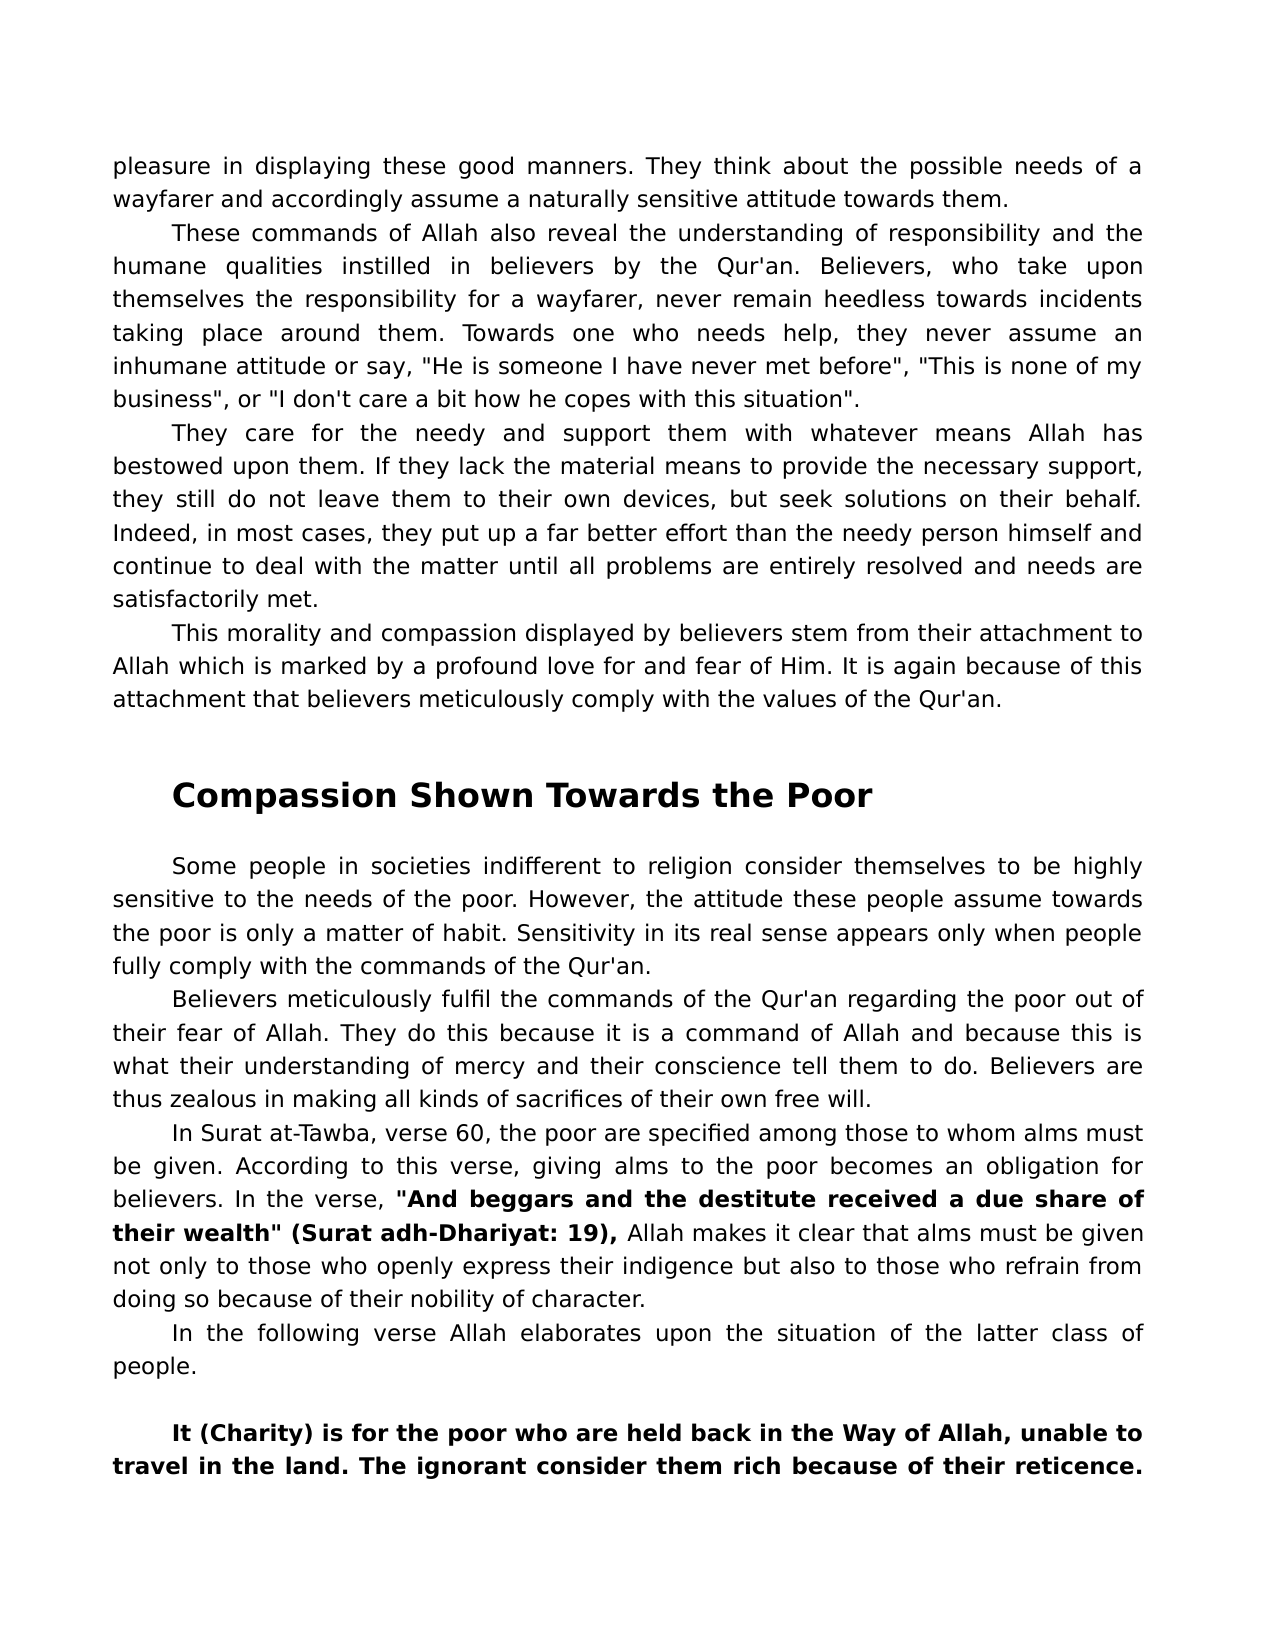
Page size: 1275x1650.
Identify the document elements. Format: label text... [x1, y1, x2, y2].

text Compassion Shown Towards the Poor [112, 781, 1145, 814]
text Believers meticulously fulfil the commands of the Qur'an regarding the poor out of their fear of Allah. They do this because it is a command of Allah and because this is what their understanding of mercy and their conscience tell them to do. Believers are thus zealous in making all kinds of sacrifices of their own free will. [112, 981, 1145, 1114]
text They care for the needy and support them with whatever means Allah has bestowed upon them. If they lack the material means to provide the necessary support, they still do not leave them to their own devices, but seek solutions on their behalf. Indeed, in most cases, they put up a far better effort than the needy person himself and continue to deal with the matter until all problems are entirely resolved and needs are satisfactorily met. [112, 414, 1145, 614]
text In the following verse Allah elaborates upon the situation of the latter class of people. [112, 1314, 1145, 1381]
text These commands of Allah also reveal the understanding of responsibility and the humane qualities instilled in believers by the Qur'an. Believers, who take upon themselves the responsibility for a wayfarer, never remain heedless towards incidents taking place around them. Towards one who needs help, they never assume an inhumane attitude or say, "He is someone I have never met before", "This is none of my business", or "I don't care a bit how he copes with this situation". [112, 214, 1145, 414]
text In Surat at-Tawba, verse 60, the poor are specified among those to whom alms must be given. According to this verse, giving alms to the poor becomes an obligation for believers. In the verse, "And beggars and the destitute received a due share of their wealth" (Surat adh-Dhariyat: 19), Allah makes it clear that alms must be given not only to those who openly express their indigence but also to those who refrain from doing so because of their nobility of character. [112, 1114, 1145, 1314]
text Some people in societies indifferent to religion consider themselves to be highly sensitive to the needs of the poor. However, the attitude these people assume towards the poor is only a matter of habit. Sensitivity in its real sense appears only when people fully comply with the commands of the Qur'an. [112, 848, 1145, 981]
text This morality and compassion displayed by believers stem from their attachment to Allah which is marked by a profound love for and fear of Him. It is again because of this attachment that believers meticulously comply with the values of the Qur'an. [112, 614, 1145, 714]
text It (Charity) is for the poor who are held back in the Way of Allah, unable to travel in the land. The ignorant consider them rich because of their reticence. [112, 1414, 1145, 1481]
text pleasure in displaying these good manners. They think about the possible needs of a wayfarer and accordingly assume a naturally sensitive attitude towards them. [112, 148, 1145, 214]
